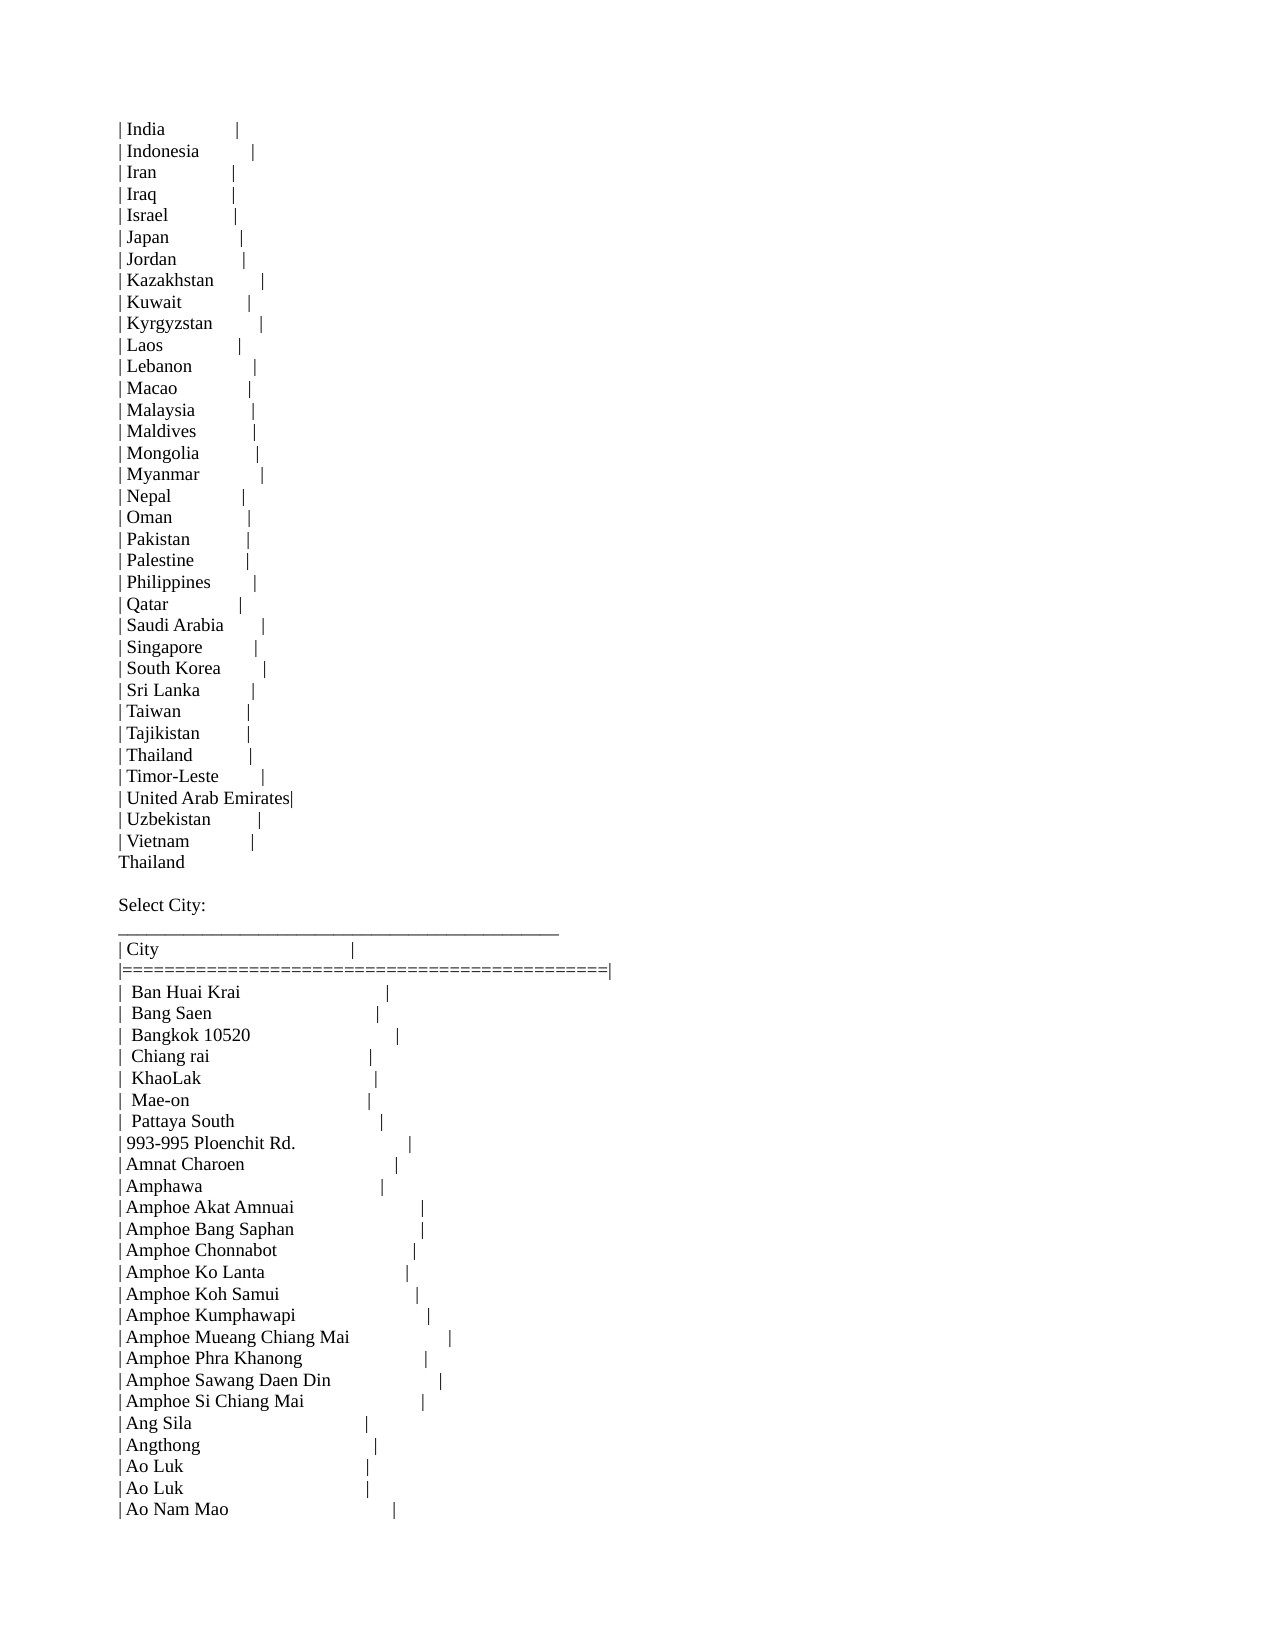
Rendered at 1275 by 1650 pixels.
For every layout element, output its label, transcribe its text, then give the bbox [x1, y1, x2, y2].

text | Myanmar | [118, 463, 1157, 485]
text | Japan | [118, 226, 1157, 247]
text | Timor-Leste | [118, 765, 1157, 787]
text | Saudi Arabia | [118, 614, 1157, 636]
text | Ang Sila | [118, 1412, 1157, 1433]
text _______________________________________________ [118, 916, 1157, 937]
text | Taiwan | [118, 700, 1157, 722]
text Thailand [118, 851, 1157, 873]
text | Nepal | [118, 485, 1157, 506]
text | Amnat Charoen | [118, 1153, 1157, 1175]
text | Indonesia | [118, 140, 1157, 161]
text | Mongolia | [118, 442, 1157, 463]
text | Iran | [118, 161, 1157, 183]
text | Tajikistan | [118, 722, 1157, 743]
text | Amphoe Si Chiang Mai | [118, 1390, 1157, 1412]
text | Amphoe Mueang Chiang Mai | [118, 1326, 1157, 1347]
text | Ban Huai Krai | [118, 981, 1157, 1002]
text | Lebanon | [118, 355, 1157, 377]
text | Qatar | [118, 592, 1157, 614]
text | Amphoe Ko Lanta | [118, 1261, 1157, 1282]
text | Malaysia | [118, 398, 1157, 420]
text | Angthong | [118, 1433, 1157, 1455]
text | Amphoe Kumphawapi | [118, 1304, 1157, 1326]
text | Amphoe Koh Samui | [118, 1282, 1157, 1304]
text | Macao | [118, 377, 1157, 398]
text | Amphoe Bang Saphan | [118, 1218, 1157, 1239]
text | Maldives | [118, 420, 1157, 442]
text | Sri Lanka | [118, 679, 1157, 700]
text | India | [118, 118, 1157, 140]
text | Pakistan | [118, 528, 1157, 549]
text | Singapore | [118, 636, 1157, 657]
text | Uzbekistan | [118, 808, 1157, 830]
text | Kuwait | [118, 291, 1157, 312]
text | Amphawa | [118, 1175, 1157, 1196]
text |==============================================| [118, 959, 1157, 981]
text | Philippines | [118, 571, 1157, 592]
text | Oman | [118, 506, 1157, 528]
text | Amphoe Chonnabot | [118, 1239, 1157, 1261]
text | Mae-on | [118, 1088, 1157, 1110]
text | United Arab Emirates| [118, 787, 1157, 808]
text | Iraq | [118, 183, 1157, 204]
text | Kazakhstan | [118, 269, 1157, 291]
text | Amphoe Phra Khanong | [118, 1347, 1157, 1369]
text | Palestine | [118, 549, 1157, 571]
text | Ao Luk | [118, 1455, 1157, 1477]
text Select City: [118, 894, 1157, 916]
text | Bang Saen | [118, 1002, 1157, 1024]
text | Laos | [118, 334, 1157, 355]
text | Amphoe Akat Amnuai | [118, 1196, 1157, 1218]
text | South Korea | [118, 657, 1157, 679]
text | Thailand | [118, 743, 1157, 765]
text | City | [118, 937, 1157, 959]
text | Ao Luk | [118, 1477, 1157, 1498]
text | Chiang rai | [118, 1045, 1157, 1067]
text | Bangkok 10520 | [118, 1024, 1157, 1045]
text | Vietnam | [118, 830, 1157, 851]
text | Kyrgyzstan | [118, 312, 1157, 334]
text | Jordan | [118, 247, 1157, 269]
text | 993-995 Ploenchit Rd. | [118, 1132, 1157, 1153]
text | Israel | [118, 204, 1157, 226]
text | Ao Nam Mao | [118, 1498, 1157, 1520]
text | Amphoe Sawang Daen Din | [118, 1369, 1157, 1390]
text | KhaoLak | [118, 1067, 1157, 1088]
text | Pattaya South | [118, 1110, 1157, 1132]
